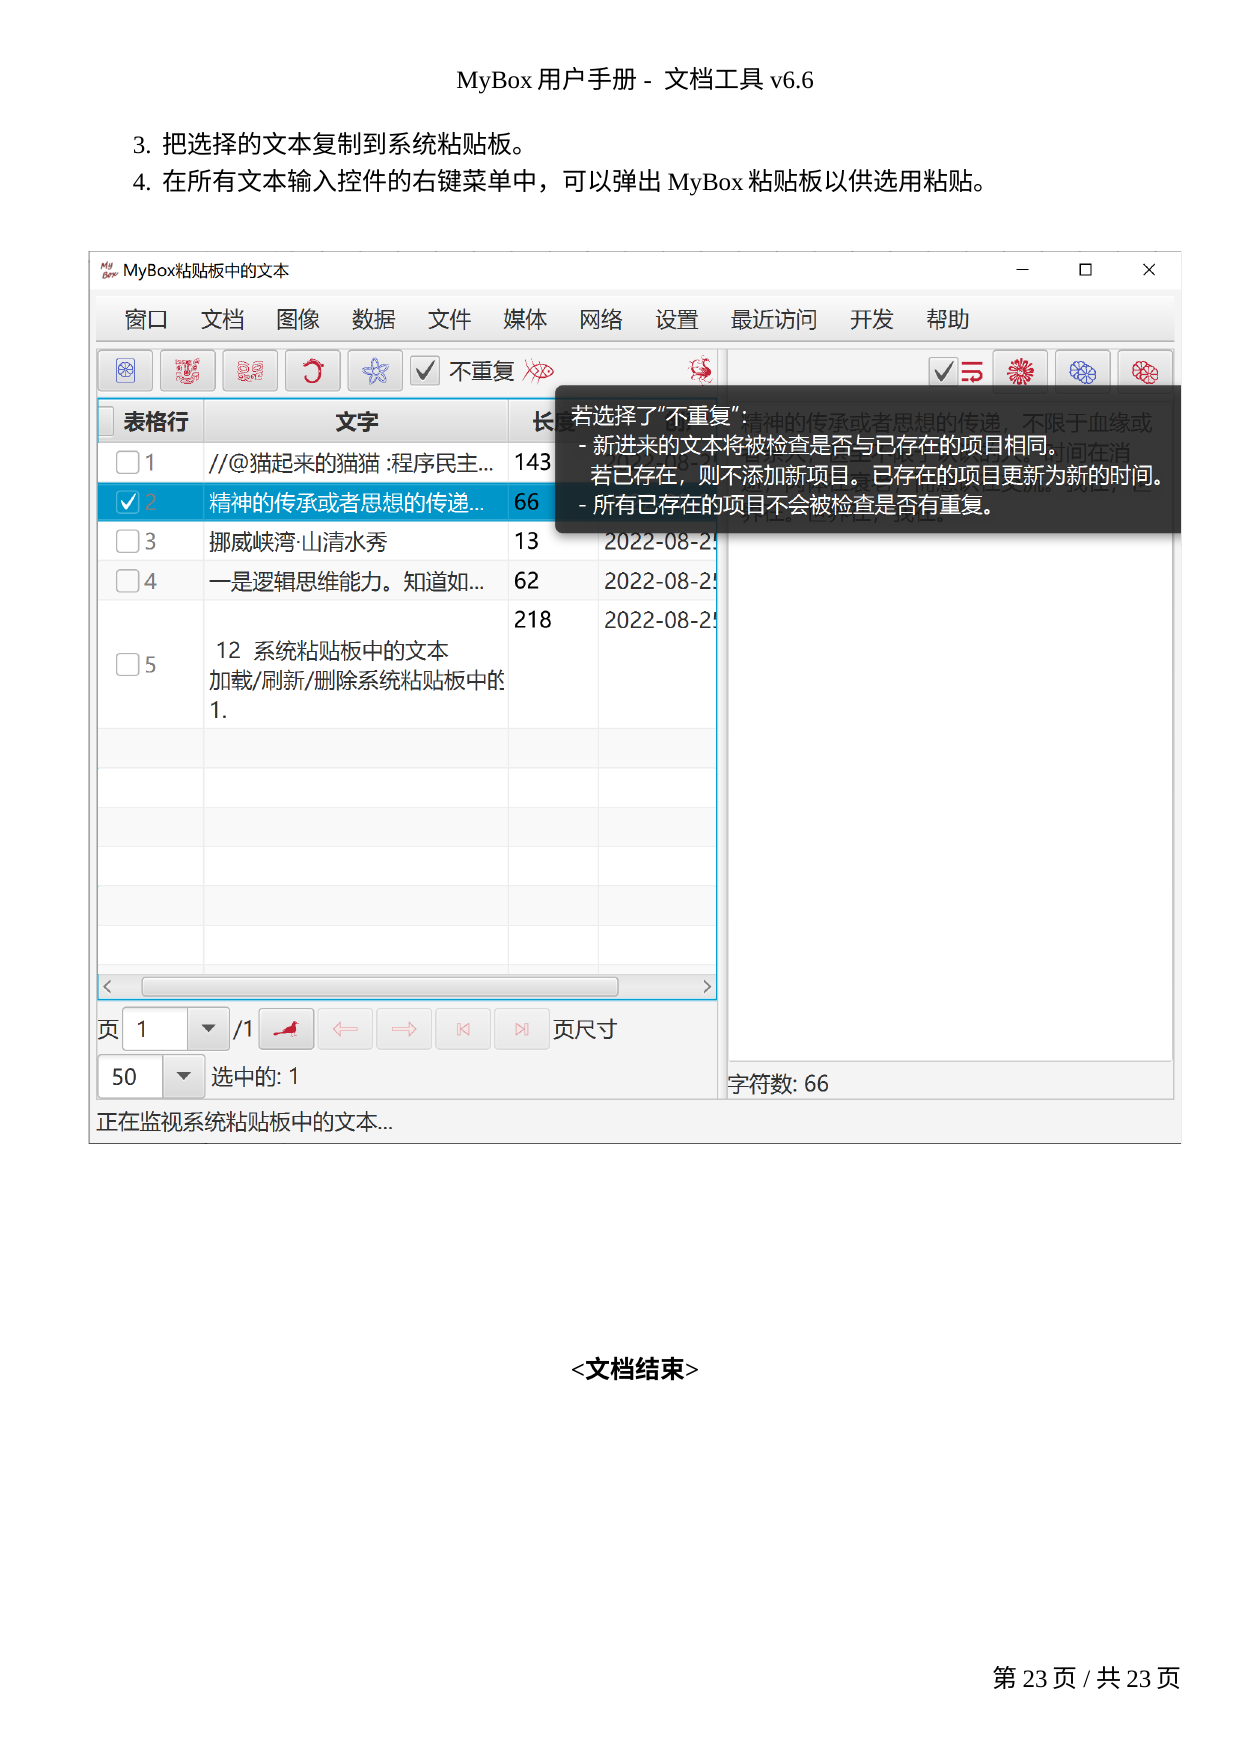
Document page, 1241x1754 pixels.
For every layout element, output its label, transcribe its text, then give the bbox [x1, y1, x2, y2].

picture [88, 251, 1182, 1144]
text <文档结束> [88, 1349, 1181, 1386]
list 把选择的文本复制到系统粘贴板。 [133, 125, 1181, 161]
list 在所有文本输入控件的右键菜单中，可以弹出MyBox粘贴板以供选用粘贴。 [133, 161, 1181, 197]
